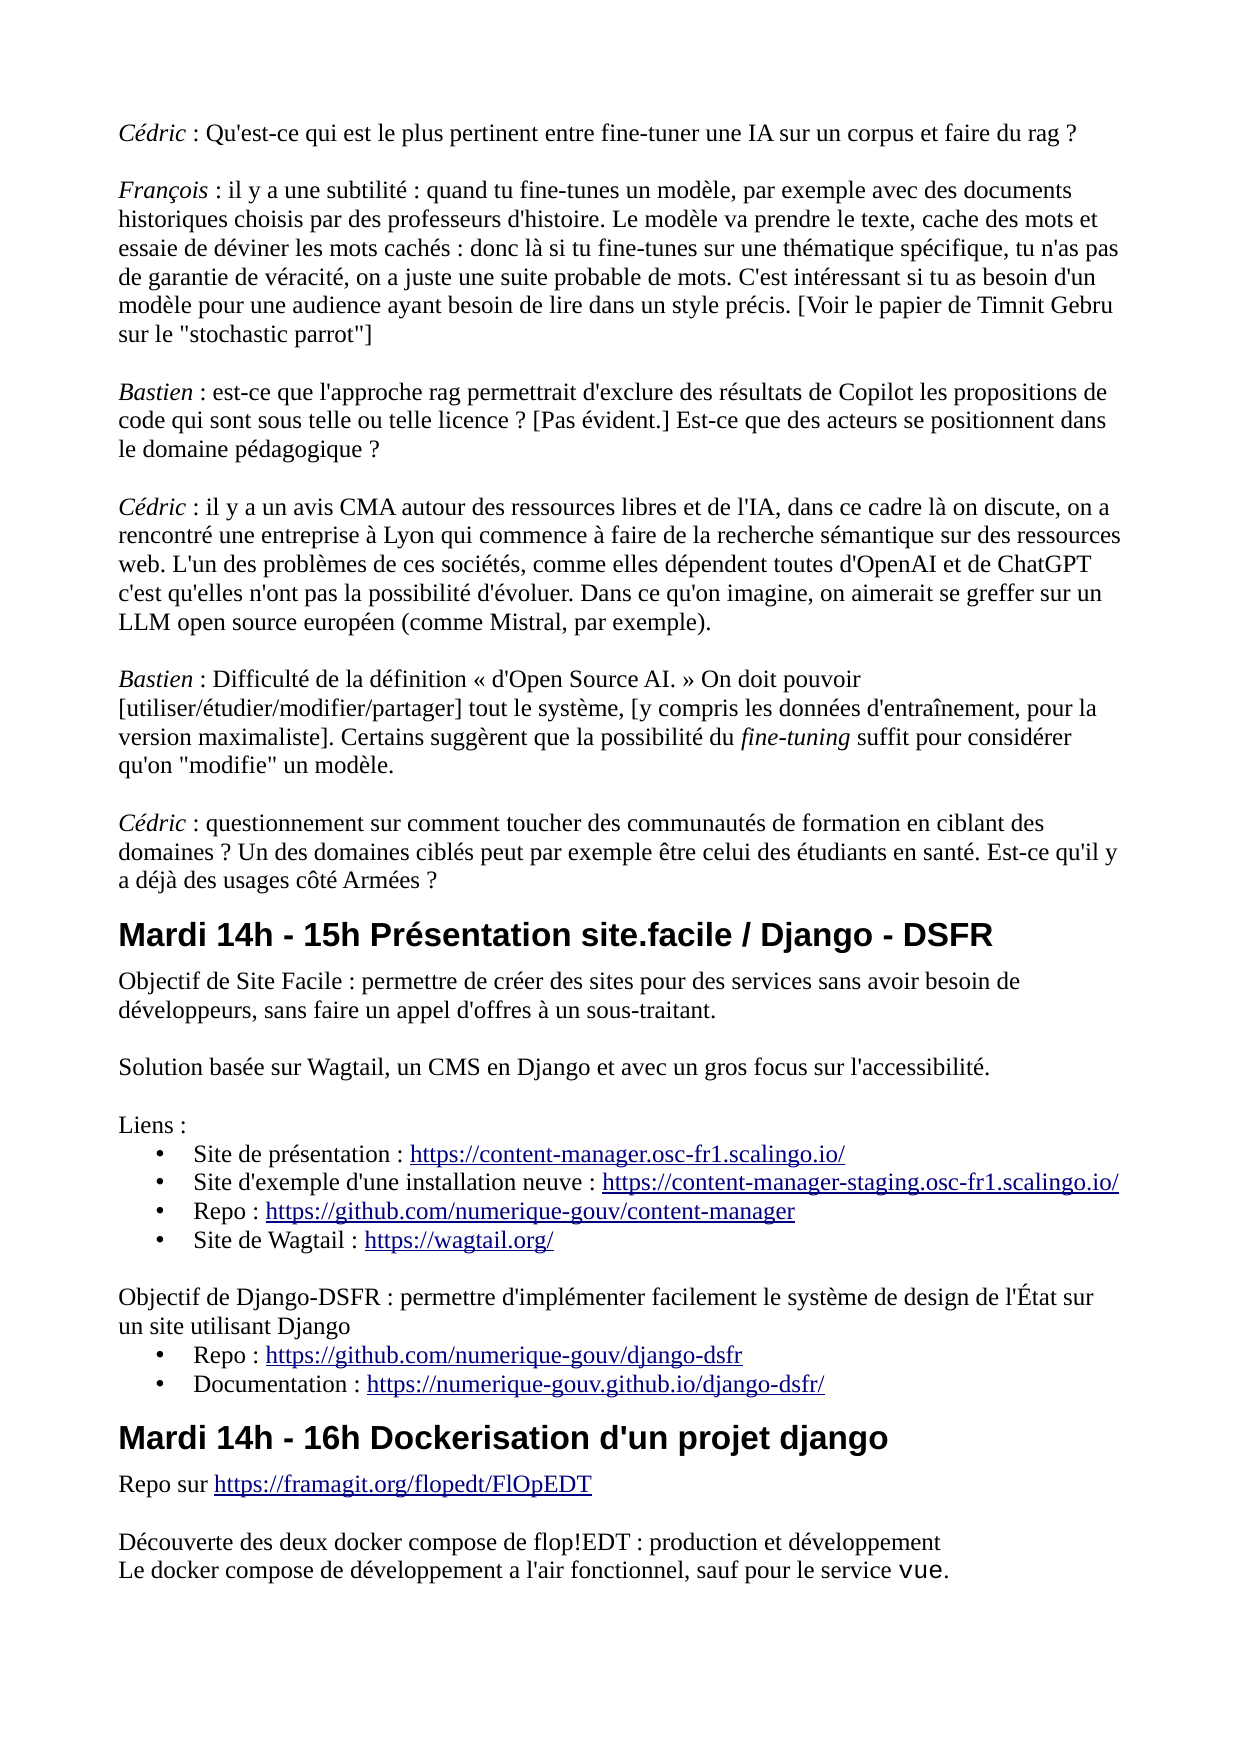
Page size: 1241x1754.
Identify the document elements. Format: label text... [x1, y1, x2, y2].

text Bastien : Difficulté de la définition « d'Open Source AI. » On doit pouvoir [utiliser/étudier/modifier/partager] tout le système, [y compris les données d'entraînement, pour la version maximaliste]. Certains suggèrent que la possibilité du fine-tuning suffit pour considérer qu'on "modifie" un modèle. [118, 664, 1122, 779]
text Objectif de Site Facile : permettre de créer des sites pour des services sans avoir besoin de développeurs, sans faire un appel d'offres à un sous-traitant. [118, 966, 1122, 1024]
text Cédric : Qu'est-ce qui est le plus pertinent entre fine-tuner une IA sur un corpus et faire du rag ? [118, 118, 1122, 147]
list Site de Wagtail : https://wagtail.org/ [156, 1225, 1122, 1254]
list Site d'exemple d'une installation neuve : https://content-manager-staging.osc-fr1.scalingo.io/ [156, 1167, 1122, 1196]
text Solution basée sur Wagtail, un CMS en Django et avec un gros focus sur l'accessibilité. [118, 1052, 1122, 1081]
text Découverte des deux docker compose de flop!EDT : production et développement [118, 1527, 1122, 1555]
text François : il y a une subtilité : quand tu fine-tunes un modèle, par exemple avec des documents historiques choisis par des professeurs d'histoire. Le modèle va prendre le texte, cache des mots et essaie de déviner les mots cachés : donc là si tu fine-tunes sur une thématique spécifique, tu n'as pas de garantie de véracité, on a juste une suite probable de mots. C'est intéressant si tu as besoin d'un modèle pour une audience ayant besoin de lire dans un style précis. [Voir le papier de Timnit Gebru sur le "stochastic parrot"] [118, 176, 1122, 348]
text Objectif de Django-DSFR : permettre d'implémenter facilement le système de design de l'État sur un site utilisant Django [118, 1282, 1122, 1340]
list Repo : https://github.com/numerique-gouv/django-dsfr [156, 1340, 1122, 1369]
text Cédric : questionnement sur comment toucher des communautés de formation en ciblant des domaines ? Un des domaines ciblés peut par exemple être celui des étudiants en santé. Est-ce qu'il y a déjà des usages côté Armées ? [118, 808, 1122, 894]
subtitle Mardi 14h - 15h Présentation site.facile / Django - DSFR [118, 915, 1122, 954]
list Repo : https://github.com/numerique-gouv/content-manager [156, 1196, 1122, 1225]
text Bastien : est-ce que l'approche rag permettrait d'exclure des résultats de Copilot les propositions de code qui sont sous telle ou telle licence ? [Pas évident.] Est-ce que des acteurs se positionnent dans le domaine pédagogique ? [118, 377, 1122, 463]
list Documentation : https://numerique-gouv.github.io/django-dsfr/ [156, 1369, 1122, 1397]
text Le docker compose de développement a l'air fonctionnel, sauf pour le service vue. [118, 1555, 1122, 1586]
text Cédric : il y a un avis CMA autour des ressources libres et de l'IA, dans ce cadre là on discute, on a rencontré une entreprise à Lyon qui commence à faire de la recherche sémantique sur des ressources web. L'un des problèmes de ces sociétés, comme elles dépendent toutes d'OpenAI et de ChatGPT c'est qu'elles n'ont pas la possibilité d'évoluer. Dans ce qu'on imagine, on aimerait se greffer sur un LLM open source européen (comme Mistral, par exemple). [118, 492, 1122, 636]
text Repo sur https://framagit.org/flopedt/FlOpEDT [118, 1469, 1122, 1498]
text Liens : [118, 1110, 1122, 1139]
list Site de présentation : https://content-manager.osc-fr1.scalingo.io/ [156, 1139, 1122, 1167]
subtitle Mardi 14h - 16h Dockerisation d'un projet django [118, 1418, 1122, 1457]
